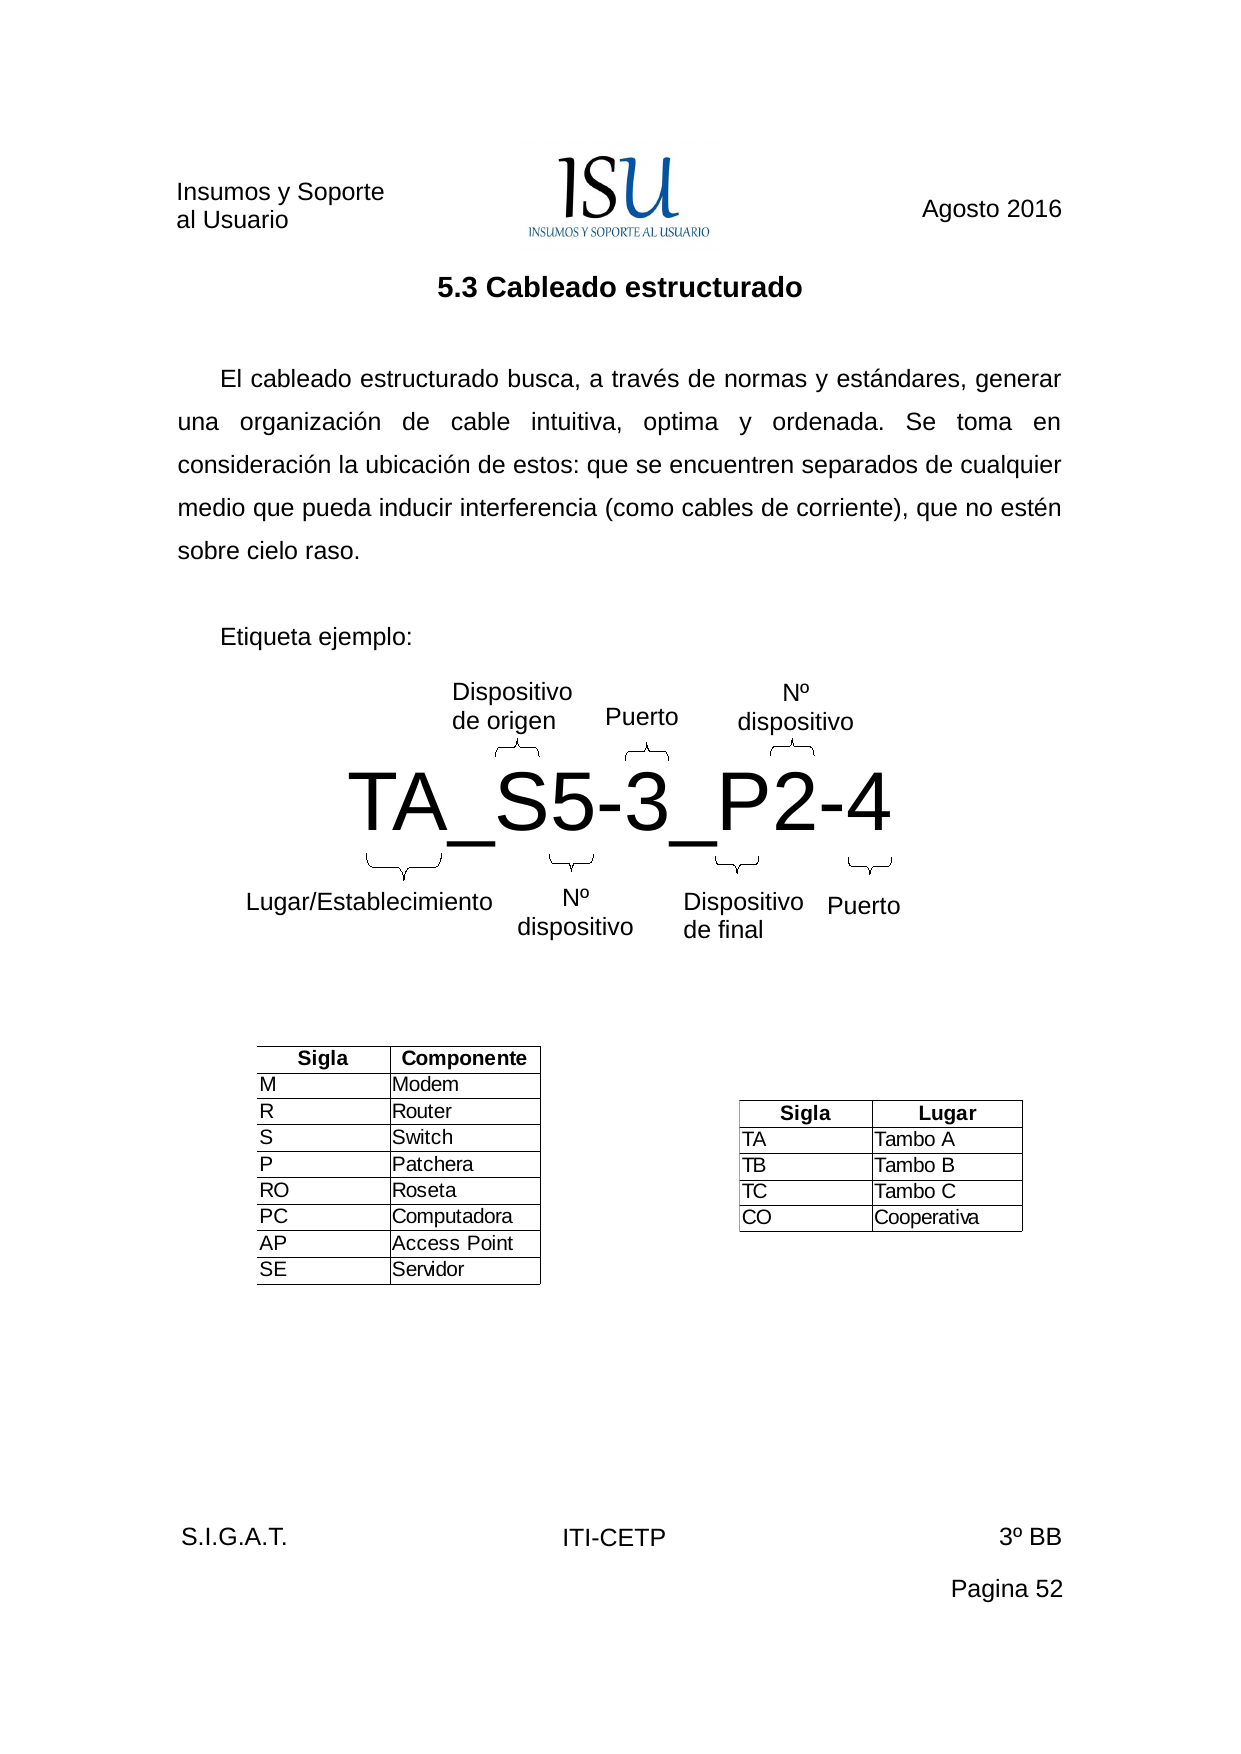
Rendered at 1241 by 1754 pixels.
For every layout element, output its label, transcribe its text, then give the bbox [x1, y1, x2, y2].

text El cableado estructurado busca, a través de normas y estándares, generar una organización de cable intuitiva, optima y ordenada. Se toma en consideración la ubicación de estos: que se encuentren separados de cualquier medio que pueda inducir interferencia (como cables de corriente), que no estén sobre cielo raso. [177, 364, 1063, 565]
text Etiqueta ejemplo: [177, 622, 1063, 651]
text 5.3 Cableado estructurado [177, 270, 1063, 304]
picture [517, 138, 723, 252]
text TA_S5-3_P2-4 [177, 752, 1063, 848]
